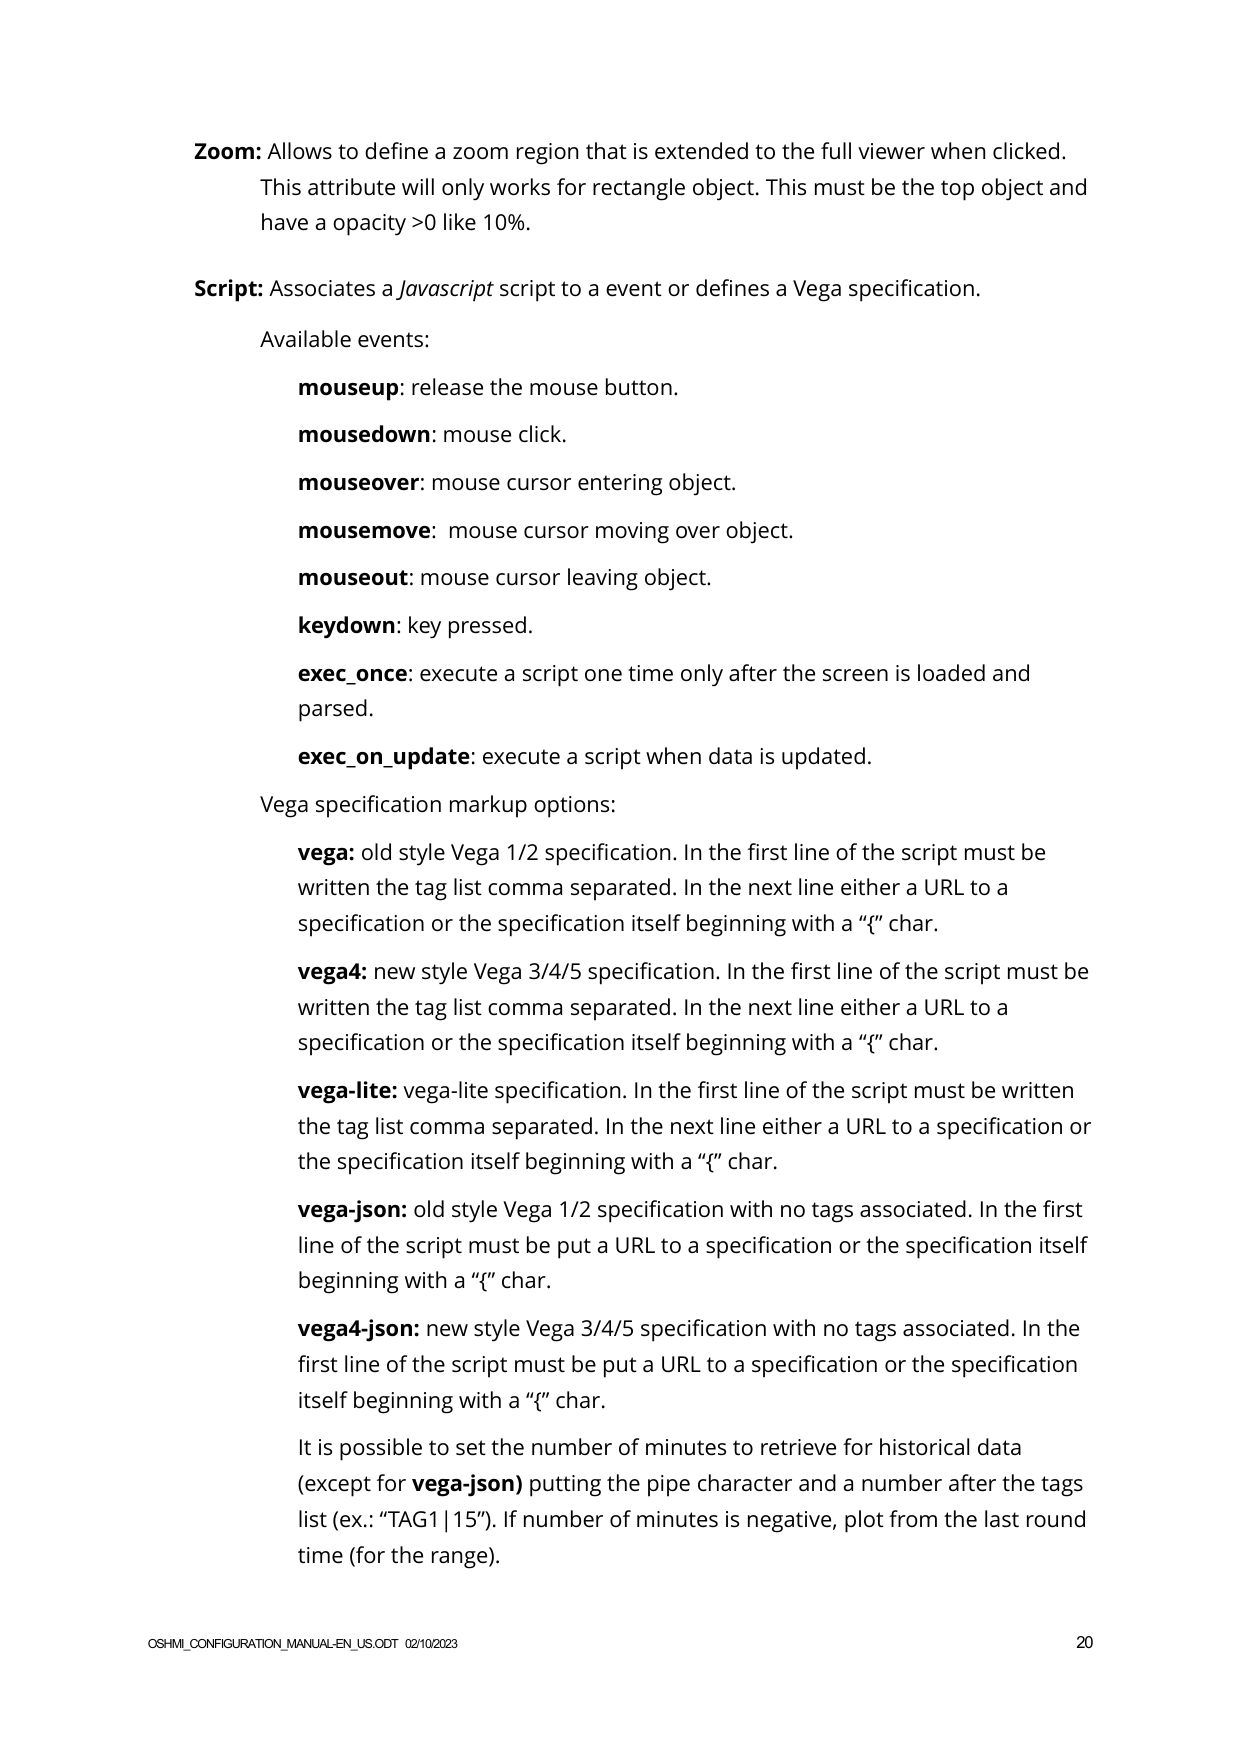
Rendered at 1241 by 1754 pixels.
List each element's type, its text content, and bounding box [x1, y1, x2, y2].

text keydown: key pressed. [298, 610, 1093, 640]
text vega4-json: new style Vega 3/4/5 specification with no tags associated. In the first line of the script must be put a URL to a specification or the specification itself beginning with a “{” char. [298, 1313, 1093, 1414]
text Script: Associates a Javascript script to a event or defines a Vega specification. [194, 273, 1093, 303]
text mouseout: mouse cursor leaving object. [298, 562, 1093, 592]
text mouseover: mouse cursor entering object. [298, 467, 1093, 497]
text Available events: [260, 324, 1093, 353]
text vega4: new style Vega 3/4/5 specification. In the first line of the script must be written the tag list comma separated. In the next line either a URL to a specification or the specification itself beginning with a “{” char. [298, 956, 1093, 1057]
text vega-json: old style Vega 1/2 specification with no tags associated. In the first line of the script must be put a URL to a specification or the specification itself beginning with a “{” char. [298, 1194, 1093, 1295]
text Zoom: Allows to define a zoom region that is extended to the full viewer when clicked. This attribute will only works for rectangle object. This must be the top object and have a opacity >0 like 10%. [194, 136, 1093, 237]
text exec_once: execute a script one time only after the screen is loaded and parsed. [298, 658, 1093, 723]
text mouseup: release the mouse button. [298, 371, 1093, 401]
text vega-lite: vega-lite specification. In the first line of the script must be written the tag list comma separated. In the next line either a URL to a specification or the specification itself beginning with a “{” char. [298, 1075, 1093, 1176]
text mousedown: mouse click. [298, 419, 1093, 449]
text vega: old style Vega 1/2 specification. In the first line of the script must be written the tag list comma separated. In the next line either a URL to a specification or the specification itself beginning with a “{” char. [298, 837, 1093, 938]
text It is possible to set the number of minutes to retrieve for historical data (except for vega-json) putting the pipe character and a number after the tags list (ex.: “TAG1|15”). If number of minutes is negative, plot from the last round time (for the range). [298, 1432, 1093, 1569]
text Vega specification markup options: [260, 789, 1093, 819]
text mousemove: mouse cursor moving over object. [298, 514, 1093, 544]
text exec_on_update: execute a script when data is updated. [298, 741, 1093, 771]
